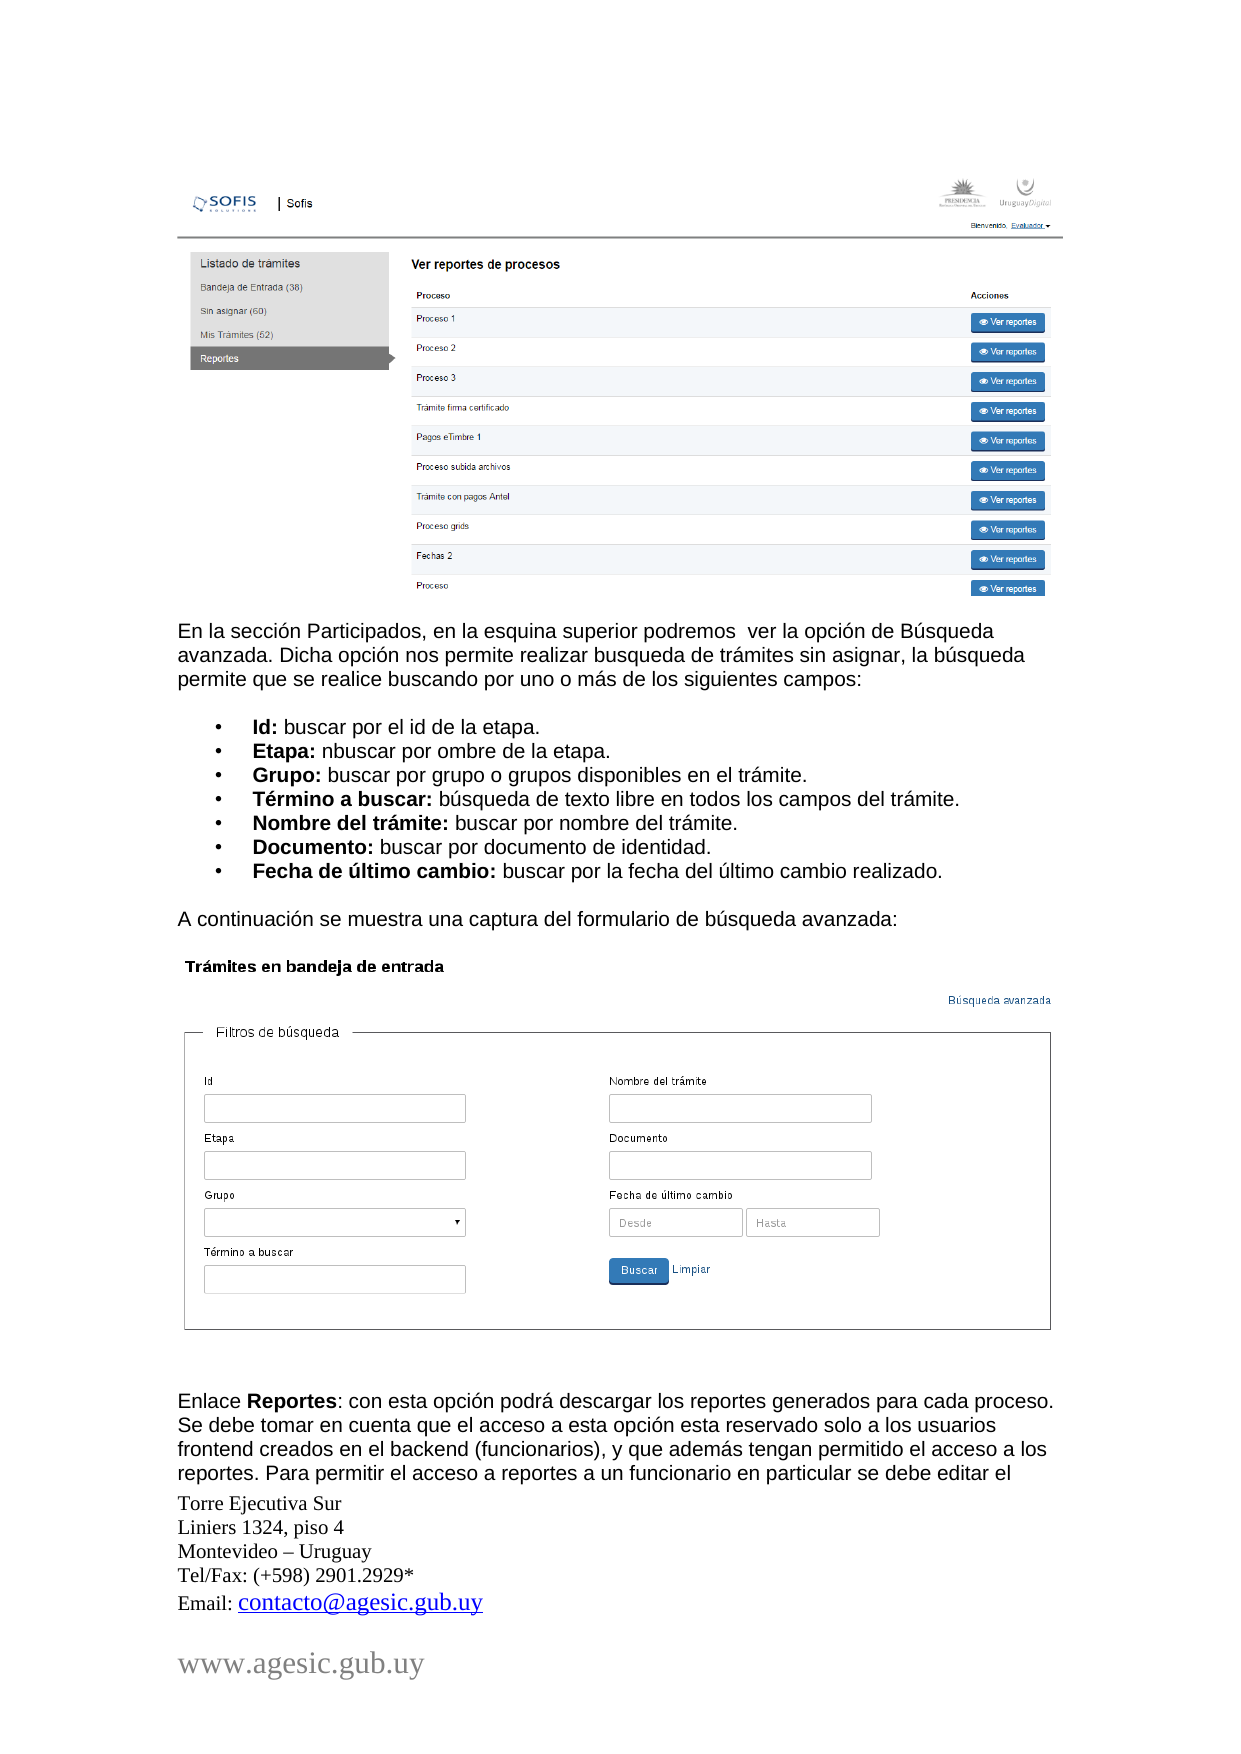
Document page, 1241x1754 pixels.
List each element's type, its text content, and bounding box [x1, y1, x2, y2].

list Etapa: nbuscar por ombre de la etapa. [215, 739, 1063, 763]
picture [177, 955, 1063, 1342]
picture [177, 171, 1063, 596]
text A continuación se muestra una captura del formulario de búsqueda avanzada: [177, 907, 1063, 931]
text Enlace Reportes: con esta opción podrá descargar los reportes generados para cada proceso. Se debe tomar en cuenta que el acceso a esta opción esta reservado solo a los usuarios frontend creados en el backend (funcionarios), y que además tengan permitido el acceso a los reportes. Para permitir el acceso a reportes a un funcionario en particular se debe editar el [177, 1389, 1063, 1485]
list Fecha de último cambio: buscar por la fecha del último cambio realizado. [215, 859, 1063, 883]
list Término a buscar: búsqueda de texto libre en todos los campos del trámite. [215, 787, 1063, 811]
text En la sección Participados, en la esquina superior podremos ver la opción de Búsqueda avanzada. Dicha opción nos permite realizar busqueda de trámites sin asignar, la búsqueda permite que se realice buscando por uno o más de los siguientes campos: [177, 619, 1063, 691]
list Documento: buscar por documento de identidad. [215, 835, 1063, 859]
list Grupo: buscar por grupo o grupos disponibles en el trámite. [215, 763, 1063, 787]
list Nombre del trámite: buscar por nombre del trámite. [215, 811, 1063, 835]
list Id: buscar por el id de la etapa. [215, 715, 1063, 739]
